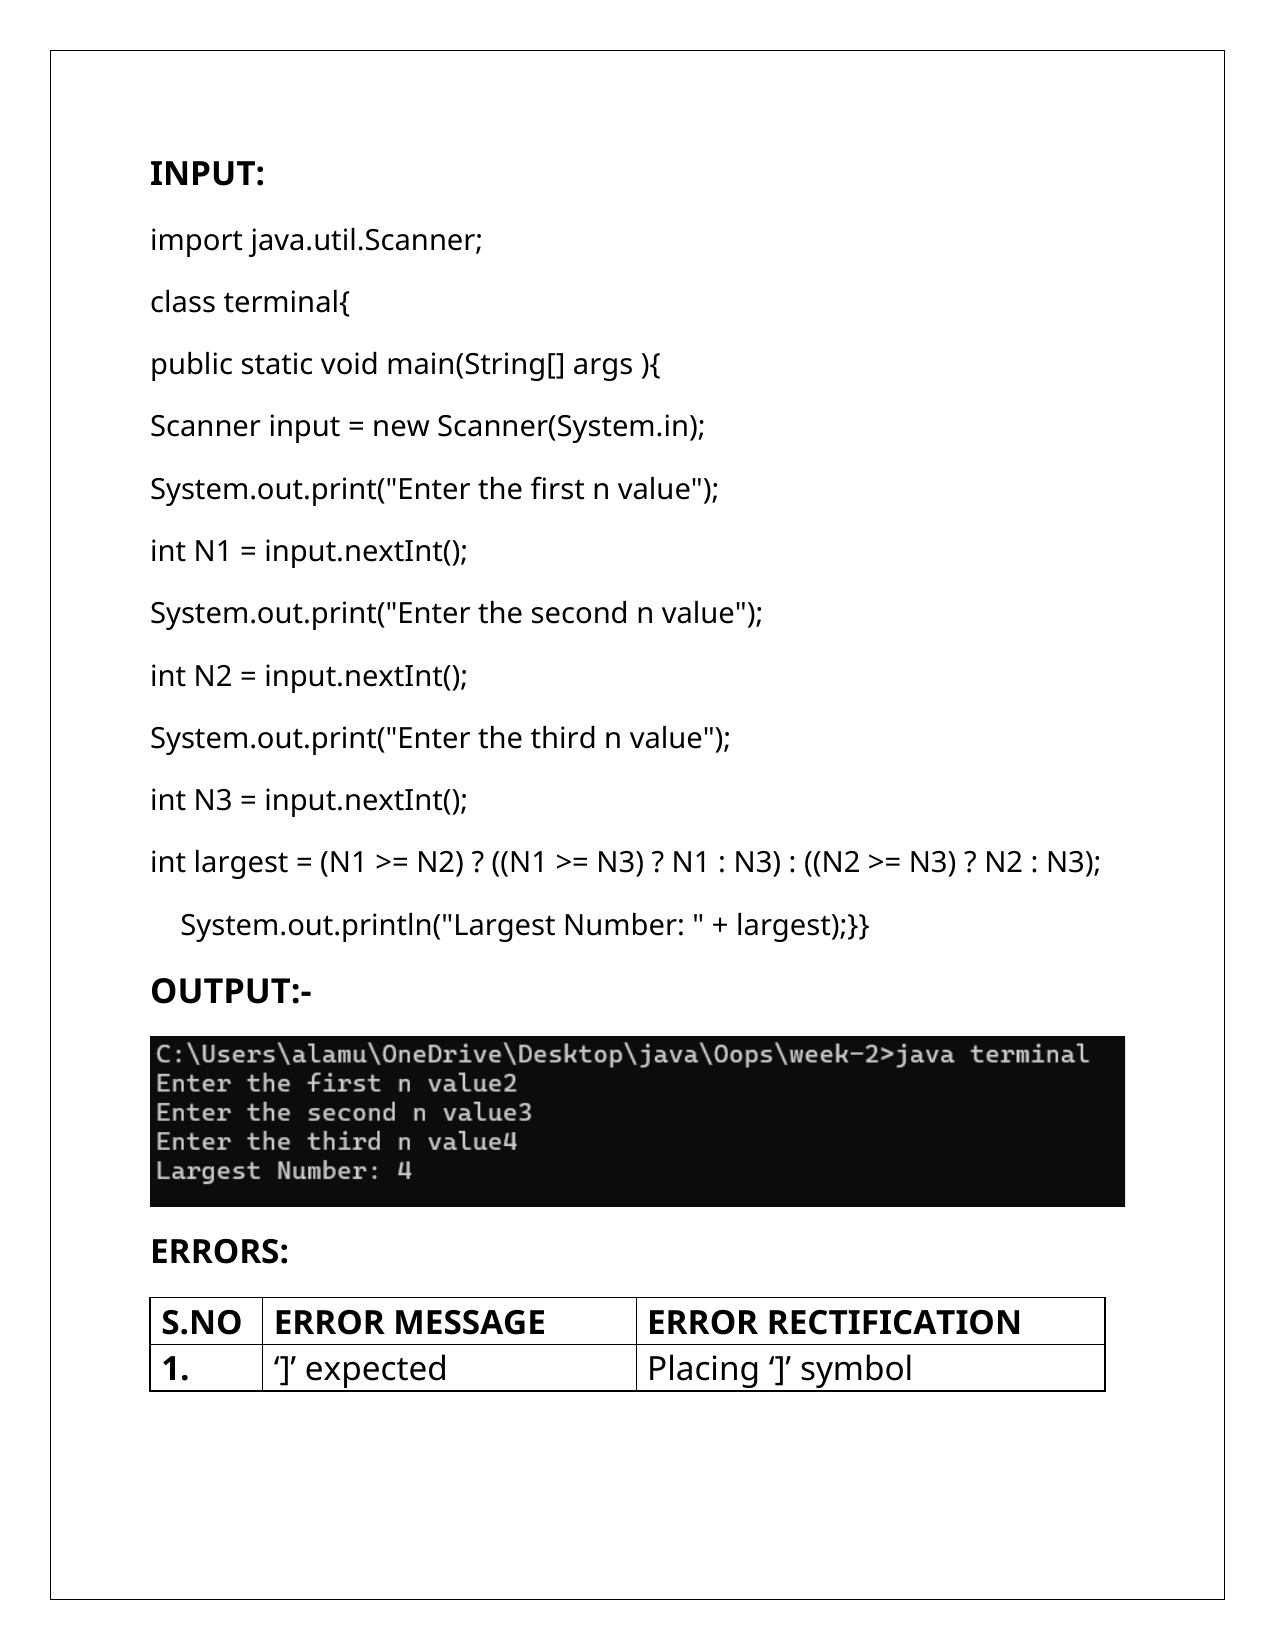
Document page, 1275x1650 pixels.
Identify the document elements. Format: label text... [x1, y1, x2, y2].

table_cell Placing ‘]’ symbol [637, 1345, 1104, 1390]
text int N1 = input.nextInt(); [150, 530, 1125, 570]
text int N2 = input.nextInt(); [150, 655, 1125, 694]
table_cell ‘]’ expected [263, 1345, 636, 1390]
text int largest = (N1 >= N2) ? ((N1 >= N3) ? N1 : N3) : ((N2 >= N3) ? N2 : N3); [150, 842, 1125, 881]
text INPUT: [150, 150, 1125, 195]
table_header ERROR MESSAGE [263, 1298, 636, 1344]
text public static void main(String[] args ){ [150, 343, 1125, 383]
text import java.util.Scanner; [150, 219, 1125, 258]
text class terminal{ [150, 281, 1125, 321]
text OUTPUT:- [150, 966, 1125, 1013]
text Scanner input = new Scanner(System.in); [150, 406, 1125, 445]
text System.out.print("Enter the second n value"); [150, 593, 1125, 632]
text ERRORS: [150, 1228, 1125, 1273]
text System.out.println("Largest Number: " + largest);}} [150, 904, 1125, 944]
text System.out.print("Enter the first n value"); [150, 468, 1125, 508]
table_cell 1. [151, 1345, 262, 1390]
table_header S.NO [151, 1298, 262, 1344]
text System.out.print("Enter the third n value"); [150, 717, 1125, 757]
text int N3 = input.nextInt(); [150, 779, 1125, 819]
table_header ERROR RECTIFICATION [637, 1298, 1104, 1344]
